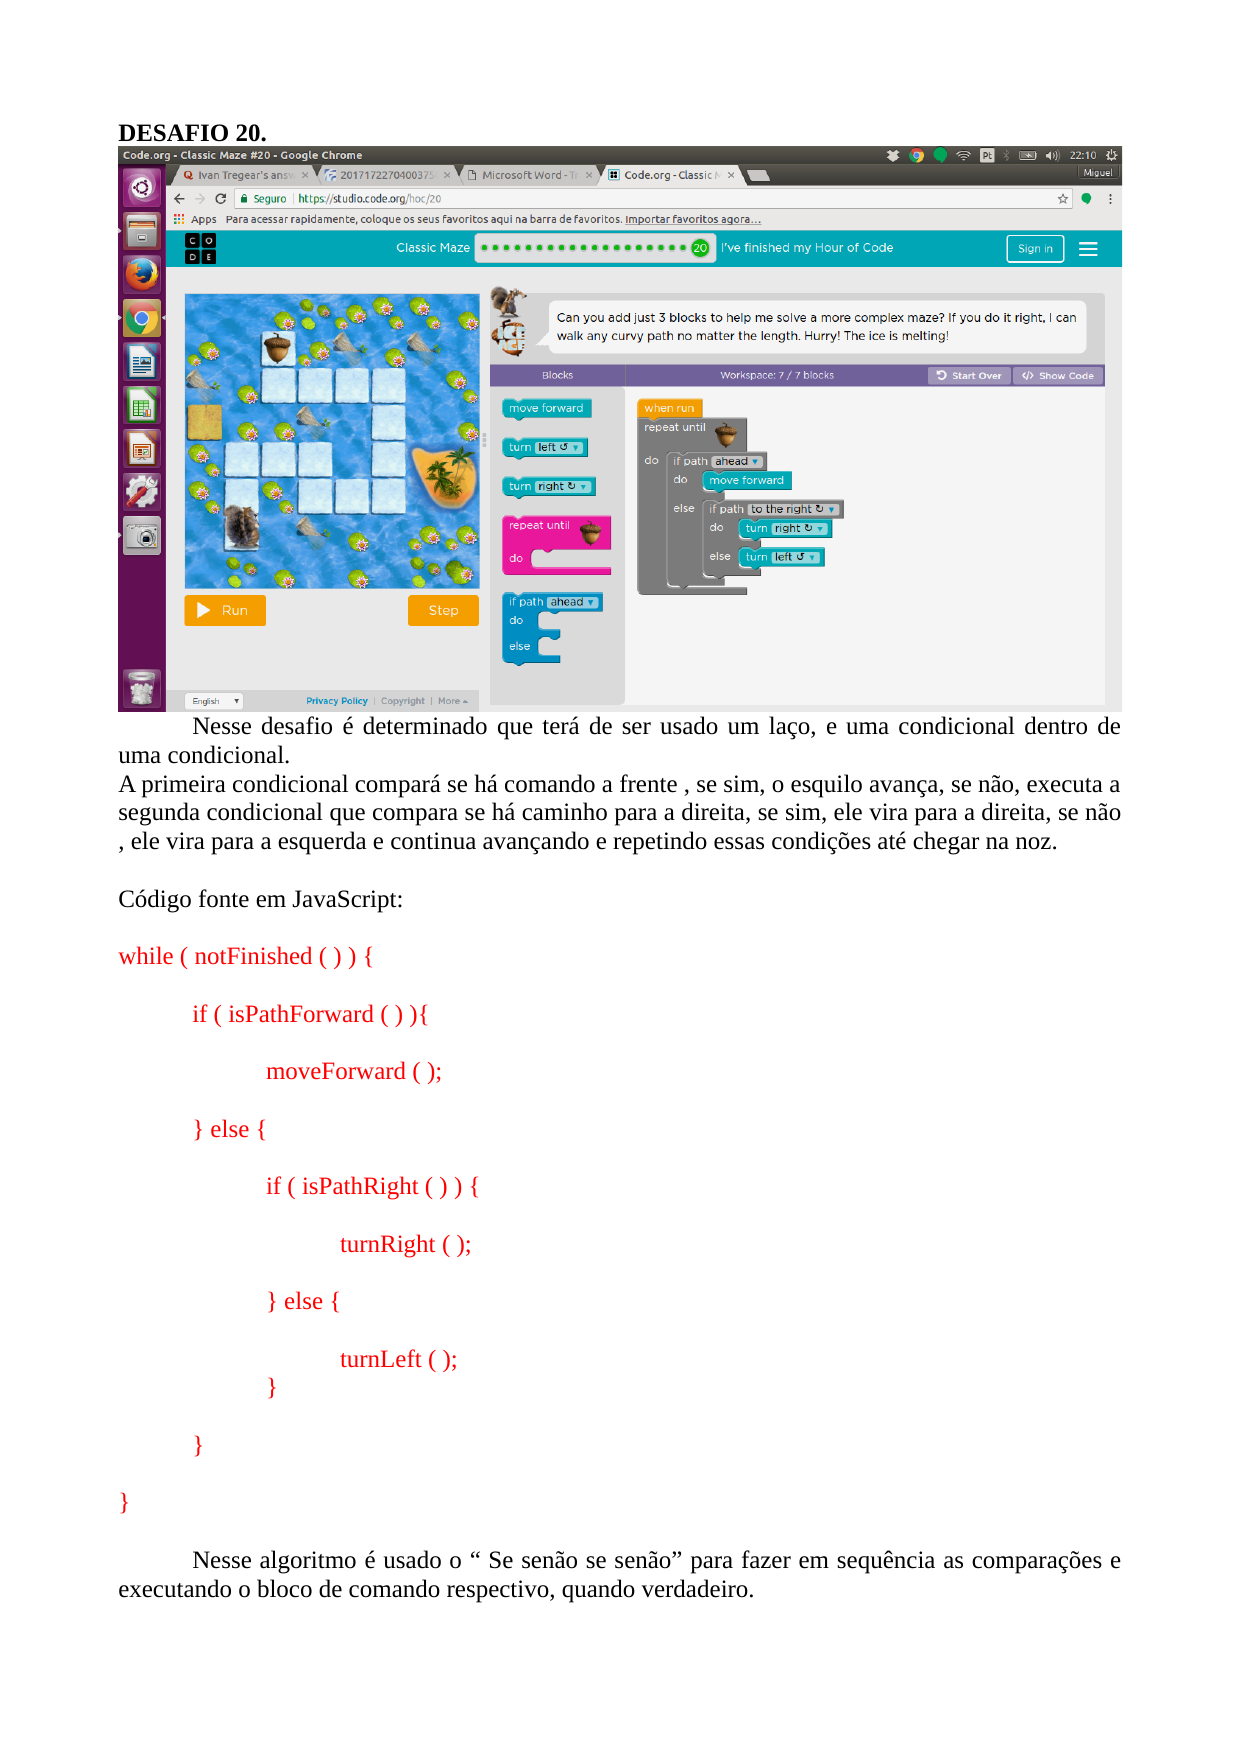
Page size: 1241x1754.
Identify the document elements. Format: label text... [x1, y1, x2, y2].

text Nesse algoritmo é usado o “ Se senão se senão” para fazer em sequência as comparações e executando o bloco de comando respectivo, quando verdadeiro. [118, 1545, 1122, 1602]
text } else { [118, 1114, 1122, 1142]
text moveForward ( ); [118, 1056, 1122, 1085]
text turnLeft ( ); [118, 1344, 1122, 1372]
text if ( isPathRight ( ) ) { [118, 1171, 1122, 1200]
text } [118, 1430, 1122, 1459]
text } [118, 1487, 1122, 1516]
text turnRight ( ); [118, 1229, 1122, 1257]
text while ( notFinished ( ) ) { [118, 941, 1122, 970]
text DESAFIO 20. [118, 118, 1122, 146]
text Código fonte em JavaScript: [118, 884, 1122, 912]
text A primeira condicional compará se há comando a frente , se sim, o esquilo avança, se não, executa a segunda condicional que compara se há caminho para a direita, se sim, ele vira para a direita, se não , ele vira para a esquerda e continua avançando e repetindo essas condições até chegar na noz. [118, 769, 1122, 855]
picture [118, 146, 1123, 712]
text } else { [118, 1286, 1122, 1315]
text if ( isPathForward ( ) ){ [118, 999, 1122, 1027]
text } [118, 1372, 1122, 1401]
text Nesse desafio é determinado que terá de ser usado um laço, e uma condicional dentro de uma condicional. [118, 712, 1122, 769]
